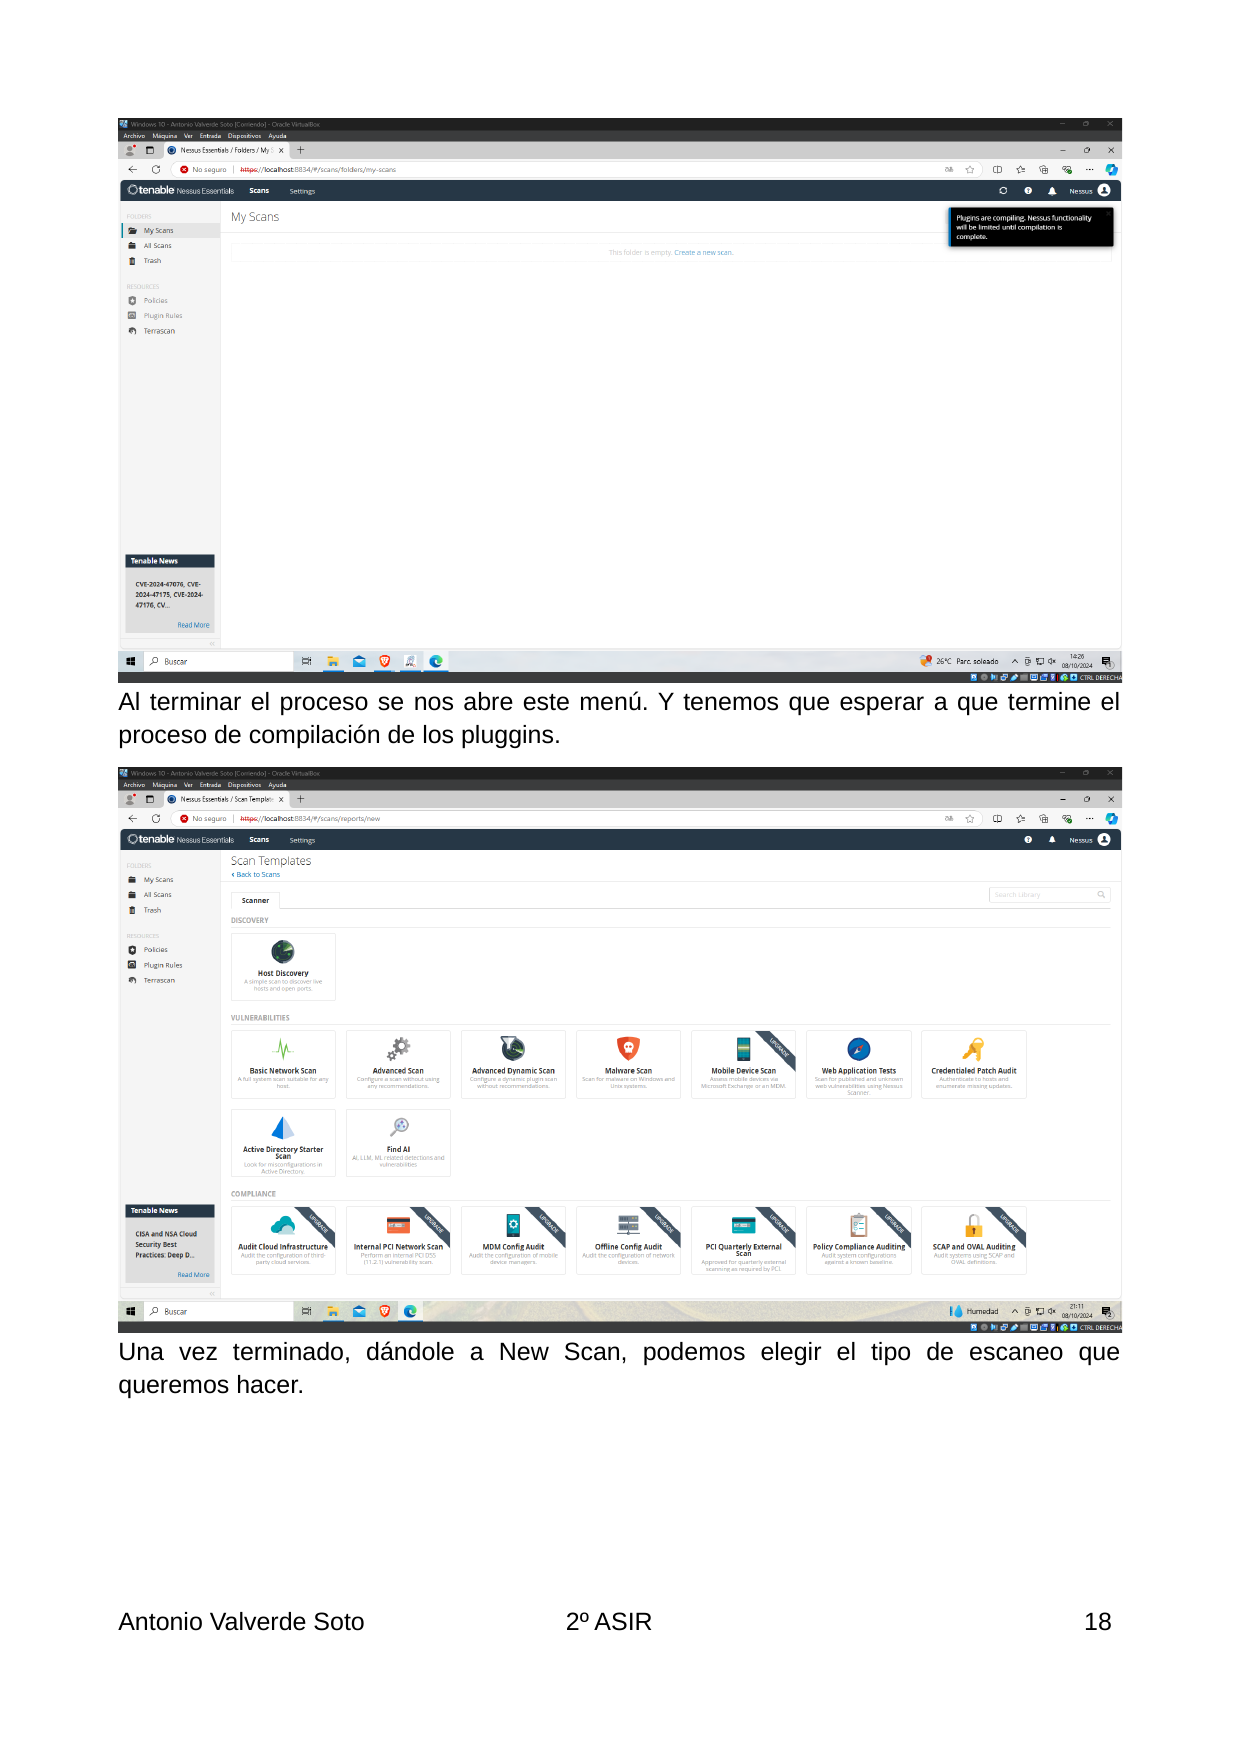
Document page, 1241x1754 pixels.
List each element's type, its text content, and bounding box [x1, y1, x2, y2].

text Al terminar el proceso se nos abre este menú. Y tenemos que esperar a que termine el proceso de compilación de los pluggins. [118, 683, 1122, 749]
picture [118, 767, 1123, 1333]
picture [118, 118, 1123, 683]
text Una vez terminado, dándole a New Scan, podemos elegir el tipo de escaneo que queremos hacer. [118, 1333, 1122, 1398]
